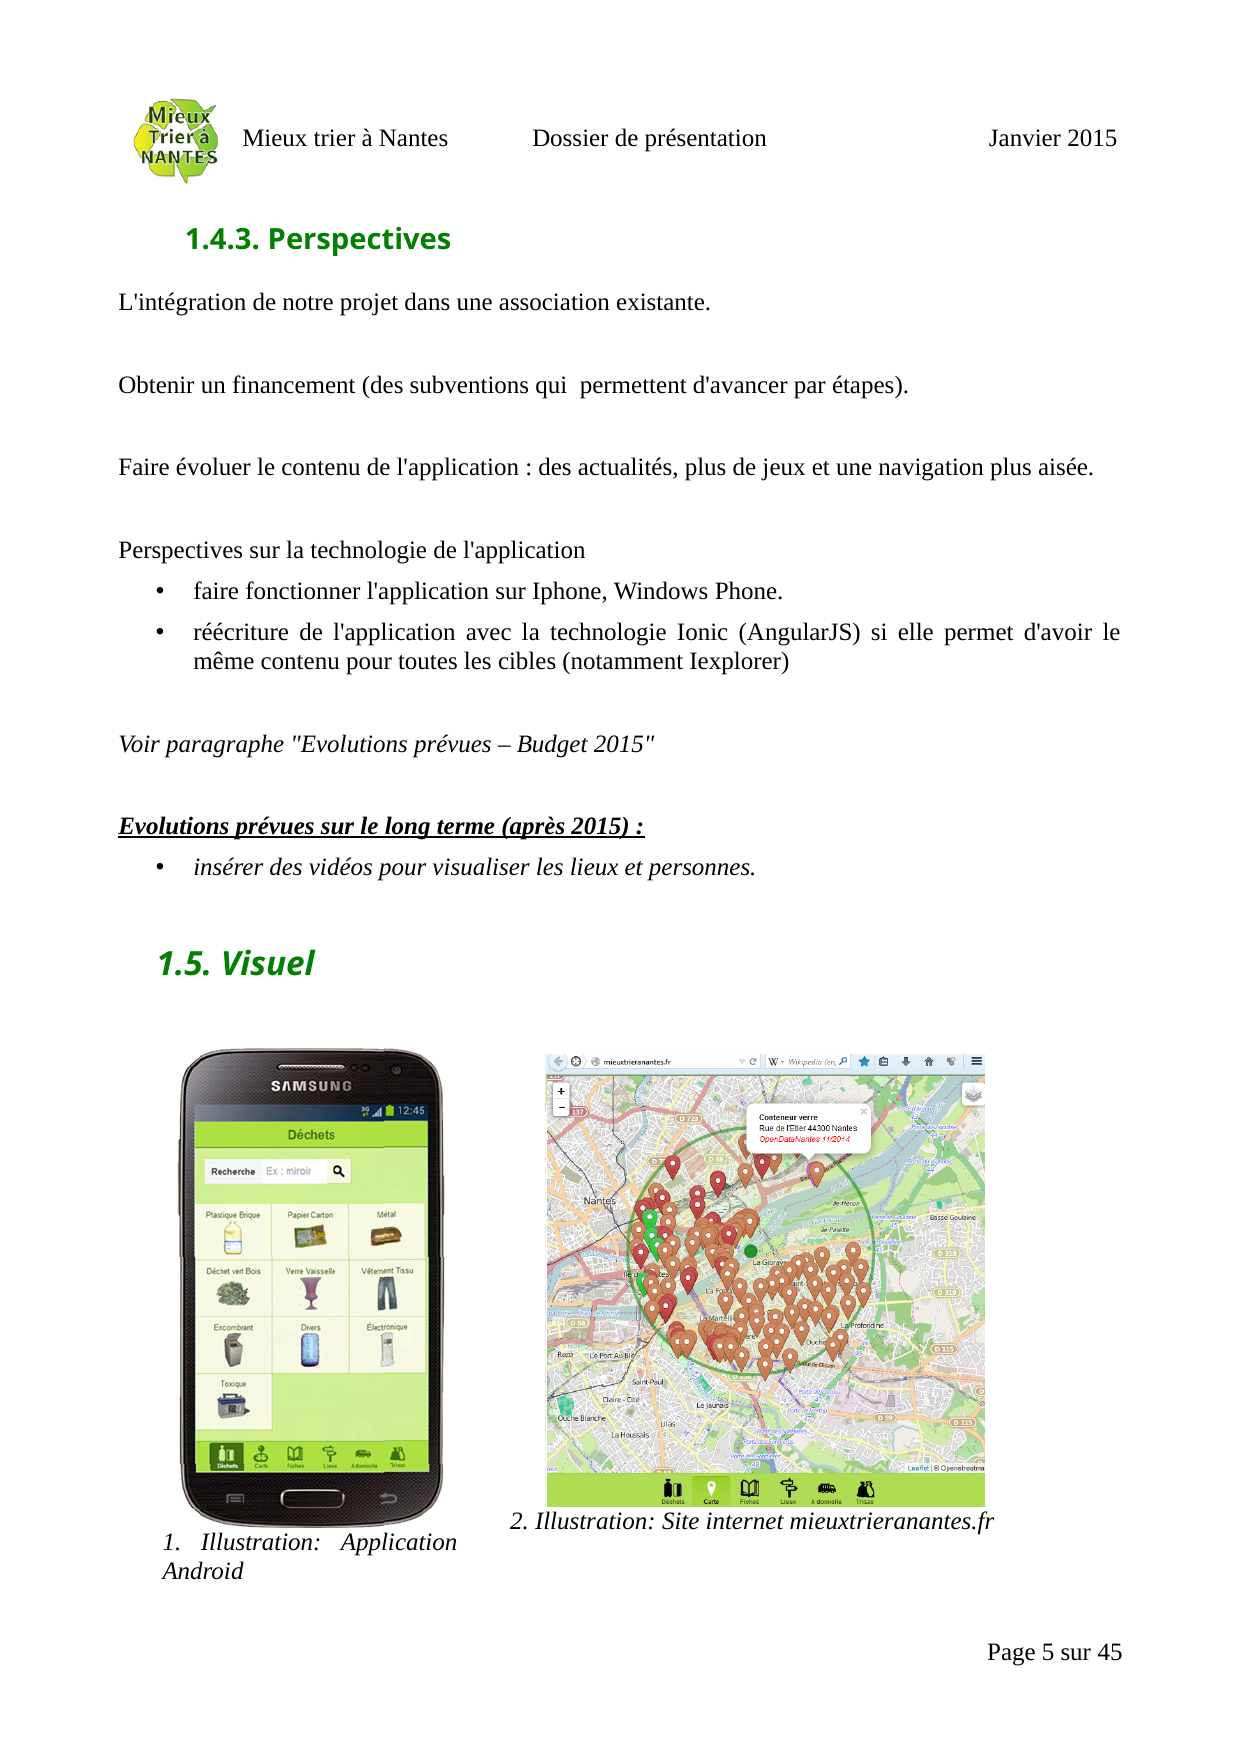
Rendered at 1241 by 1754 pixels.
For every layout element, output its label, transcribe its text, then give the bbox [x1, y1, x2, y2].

text L'intégration de notre projet dans une association existante. [118, 287, 1122, 316]
text Obtenir un financement (des subventions qui permettent d'avancer par étapes). [118, 370, 1122, 399]
list insérer des vidéos pour visualiser les lieux et personnes. [156, 852, 1122, 881]
subtitle Visuel [148, 940, 1122, 986]
text Evolutions prévues sur le long terme (après 2015) : [118, 811, 1122, 840]
list faire fonctionner l'application sur Iphone, Windows Phone. [156, 576, 1122, 605]
text Perspectives sur la technologie de l'application [118, 535, 1122, 564]
text 1. Illustration: Application Android [162, 1047, 460, 1585]
text 2. Illustration: Site internet mieuxtrieranantes.fr [510, 1055, 1021, 1535]
picture [177, 1047, 445, 1528]
text Faire évoluer le contenu de l'application : des actualités, plus de jeux et une navigation plus aisée. [118, 452, 1122, 481]
list réécriture de l'application avec la technologie Ionic (AngularJS) si elle permet d'avoir le même contenu pour toutes les cibles (notamment Iexplorer) [156, 617, 1122, 675]
text Voir paragraphe "Evolutions prévues – Budget 2015" [118, 729, 1122, 757]
picture [131, 95, 221, 185]
subtitle Perspectives [148, 218, 1122, 258]
